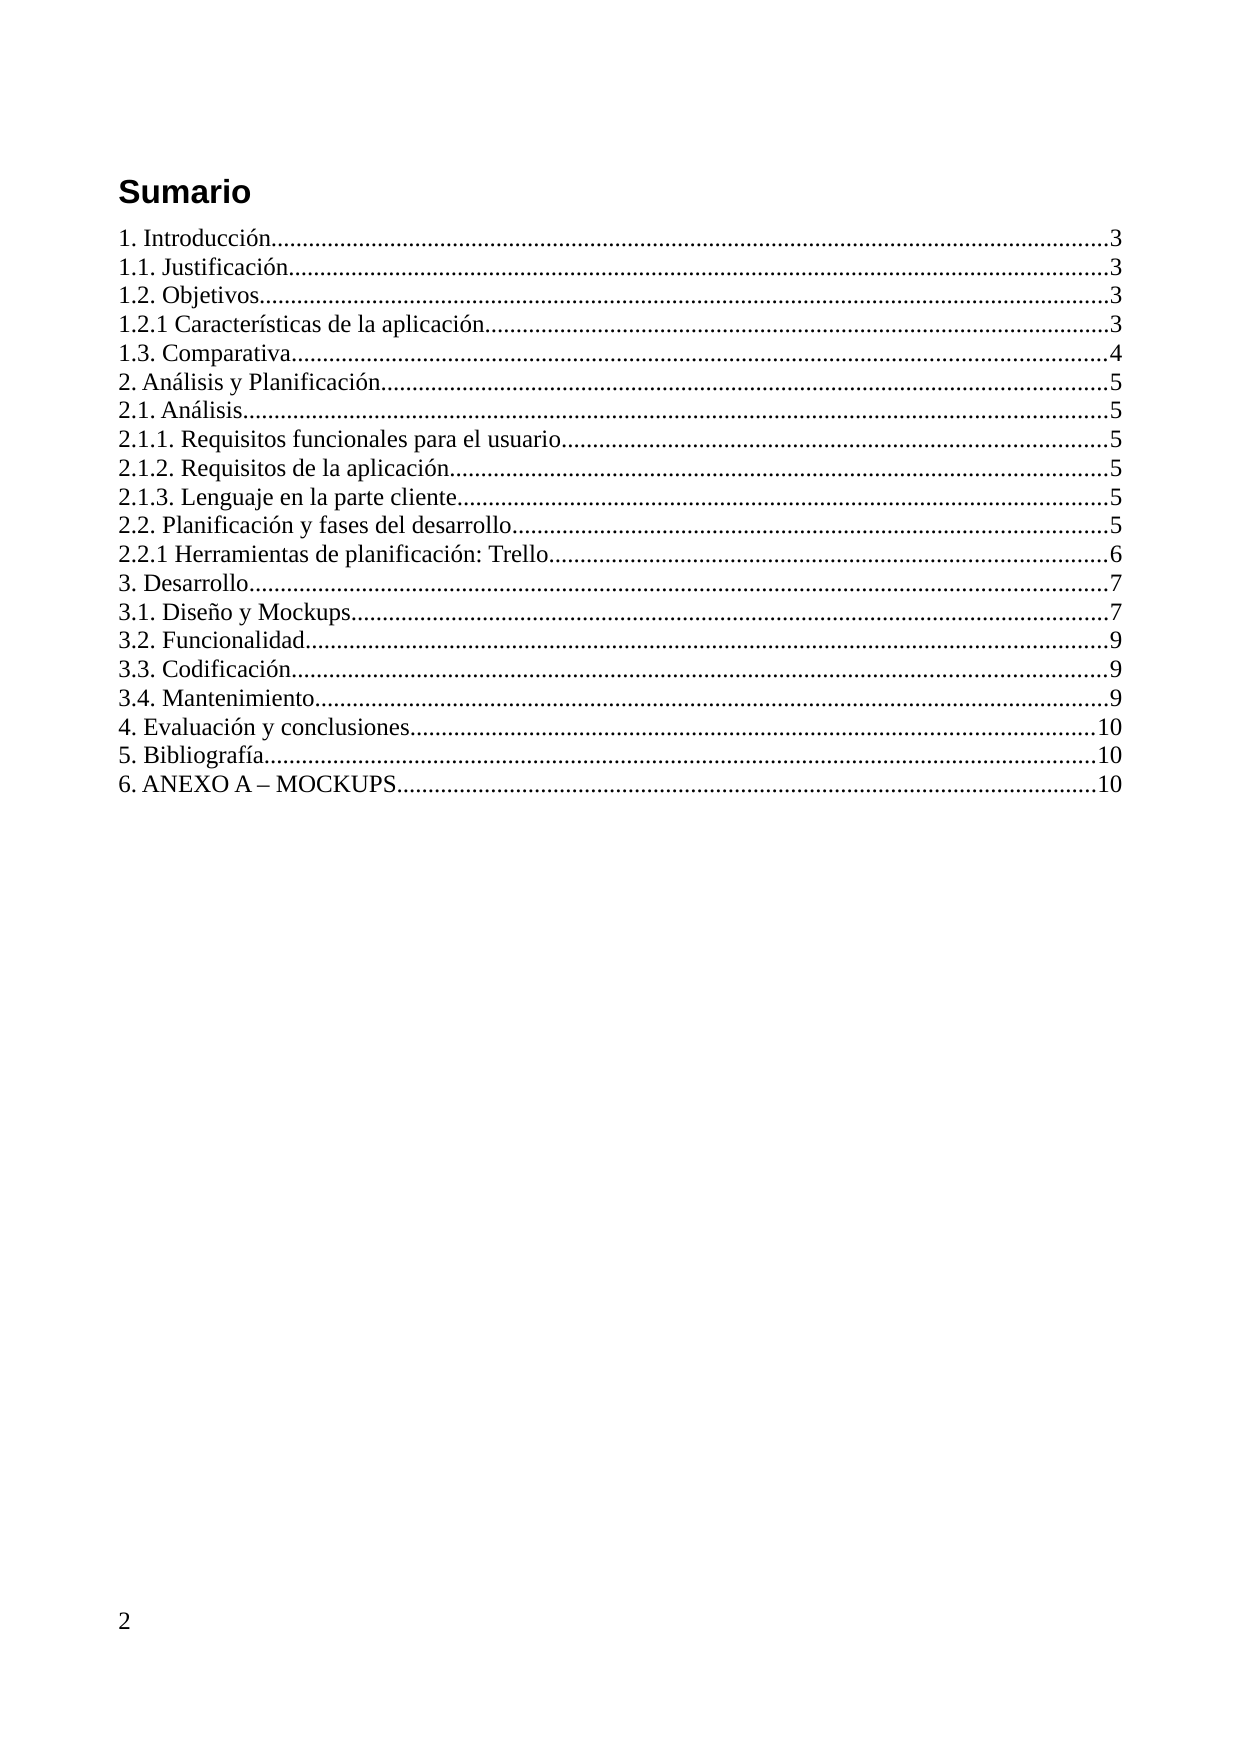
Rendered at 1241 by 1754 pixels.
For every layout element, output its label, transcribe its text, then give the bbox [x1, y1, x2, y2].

text 2.1.2. Requisitos de la aplicación 5 [118, 453, 1122, 482]
text 2.1. Análisis 5 [118, 395, 1122, 424]
text 1. Introducción 3 [118, 223, 1122, 252]
text 3.3. Codificación 9 [118, 654, 1122, 683]
text 3.2. Funcionalidad 9 [118, 625, 1122, 654]
text 3.4. Mantenimiento 9 [118, 683, 1122, 712]
text 2.2. Planificación y fases del desarrollo 5 [118, 510, 1122, 539]
text 2.1.3. Lenguaje en la parte cliente 5 [118, 482, 1122, 510]
text 3. Desarrollo 7 [118, 568, 1122, 597]
text 6. ANEXO A – MOCKUPS 10 [118, 769, 1122, 798]
text 2.2.1 Herramientas de planificación: Trello 6 [118, 539, 1122, 568]
text 1.3. Comparativa 4 [118, 338, 1122, 367]
text 2.1.1. Requisitos funcionales para el usuario 5 [118, 424, 1122, 453]
text 1.1. Justificación 3 [118, 252, 1122, 280]
text 3.1. Diseño y Mockups 7 [118, 597, 1122, 625]
subtitle Sumario [118, 172, 1122, 210]
text 1.2. Objetivos 3 [118, 280, 1122, 309]
text 2. Análisis y Planificación 5 [118, 367, 1122, 395]
text 1.2.1 Características de la aplicación 3 [118, 309, 1122, 338]
text 4. Evaluación y conclusiones 10 [118, 712, 1122, 740]
text 5. Bibliografía 10 [118, 740, 1122, 769]
